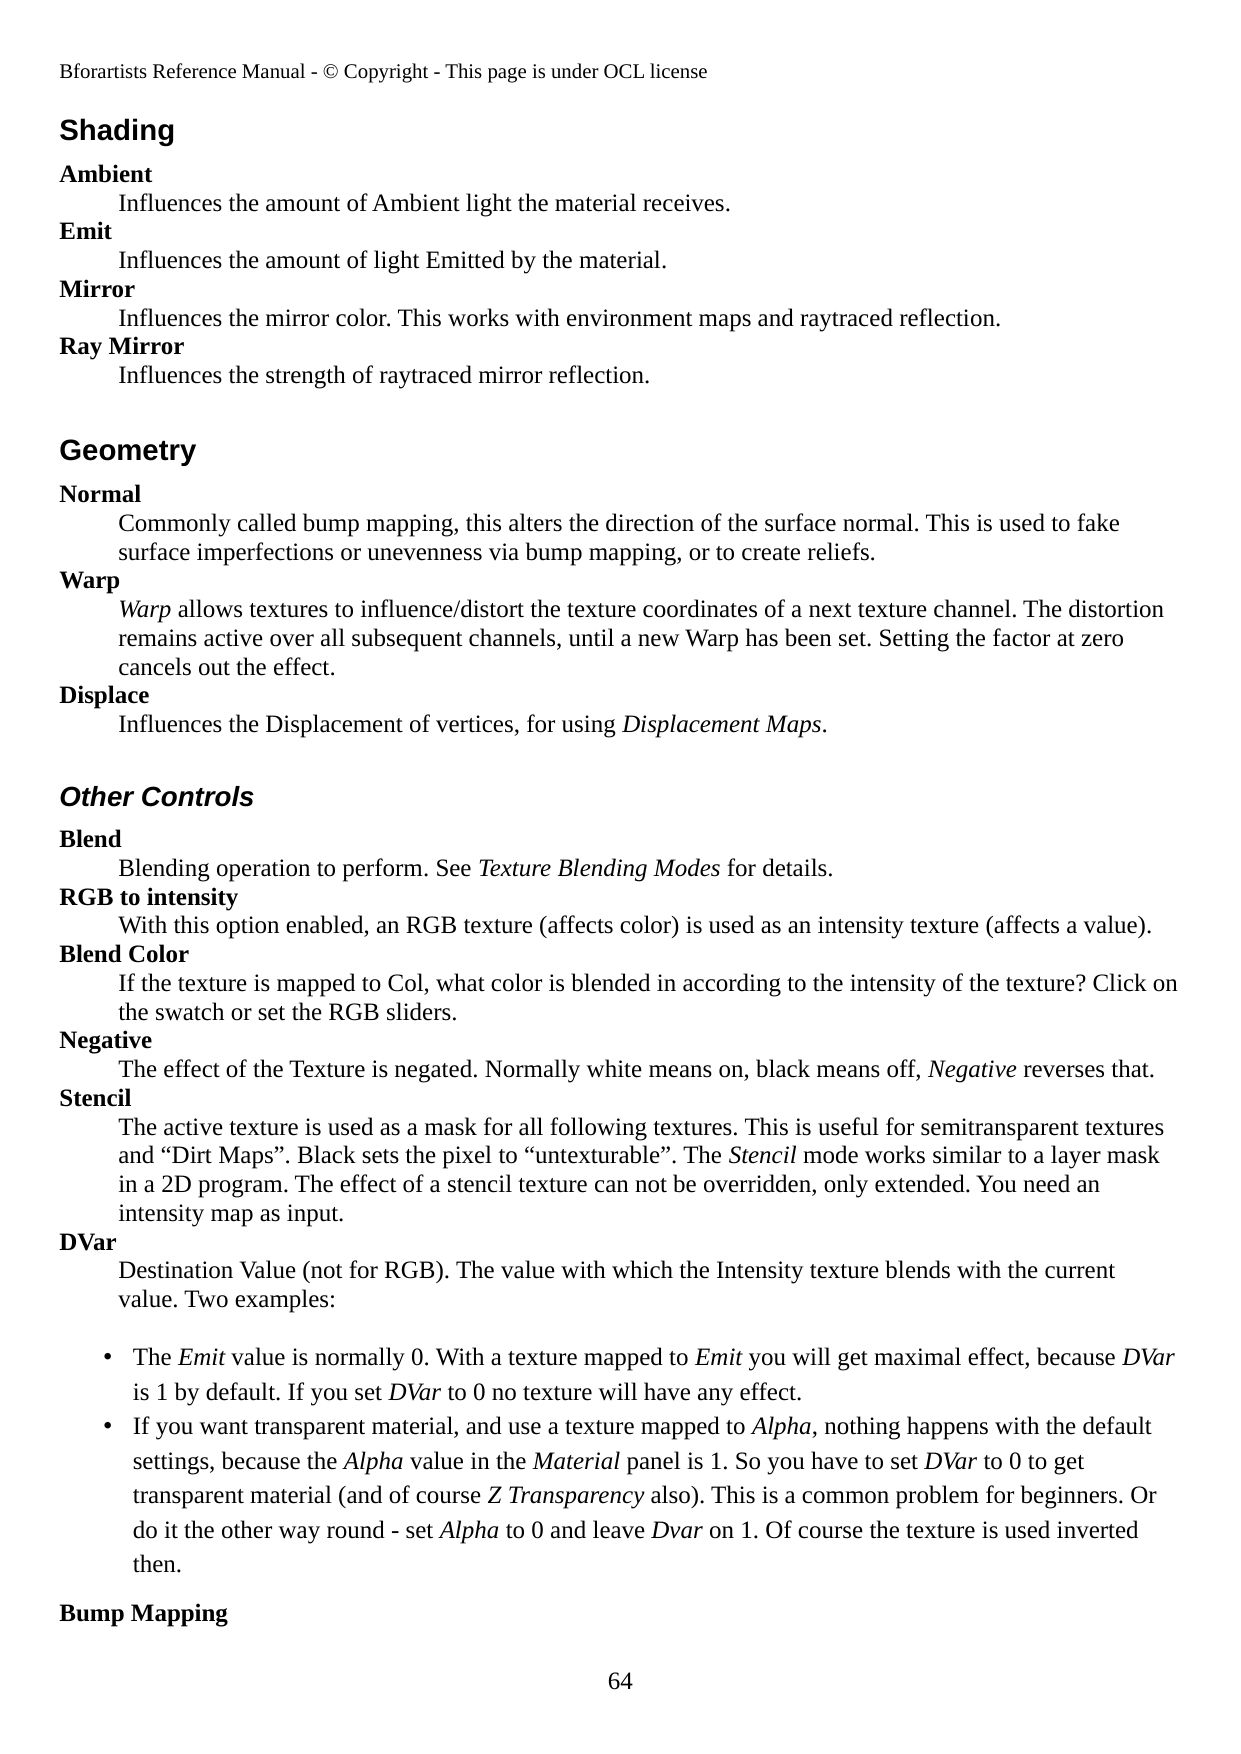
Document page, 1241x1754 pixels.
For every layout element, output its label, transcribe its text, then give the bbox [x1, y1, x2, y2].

subtitle RGB to intensity [59, 882, 1181, 911]
subtitle Negative [59, 1026, 1181, 1054]
list Influences the amount of Ambient light the material receives. [118, 188, 1181, 216]
subtitle Geometry [59, 433, 1181, 467]
list Influences the Displacement of vertices, for using Displacement Maps. [118, 709, 1181, 738]
list Commonly called bump mapping, this alters the direction of the surface normal. This is used to fake surface imperfections or unevenness via bump mapping, or to create reliefs. [118, 508, 1181, 565]
subtitle Emit [59, 216, 1181, 245]
subtitle Blend [59, 824, 1181, 853]
list Destination Value (not for RGB). The value with which the Intensity texture blends with the current value. Two examples: [118, 1256, 1181, 1313]
list Influences the strength of raytraced mirror reflection. [118, 360, 1181, 389]
subtitle DVar [59, 1227, 1181, 1256]
subtitle Stencil [59, 1083, 1181, 1112]
list Blending operation to perform. See Texture Blending Modes for details. [118, 853, 1181, 882]
list With this option enabled, an RGB texture (affects color) is used as an intensity texture (affects a value). [118, 911, 1181, 939]
subtitle Ray Mirror [59, 331, 1181, 360]
list Influences the mirror color. This works with environment maps and raytraced reflection. [118, 303, 1181, 331]
list The Emit value is normally 0. With a texture mapped to Emit you will get maximal effect, because DVar is 1 by default. If you set DVar to 0 no texture will have any effect. [103, 1342, 1181, 1406]
subtitle Shading [59, 113, 1181, 146]
subtitle Displace [59, 680, 1181, 709]
list If the texture is mapped to Col, what color is blended in according to the intensity of the texture? Click on the swatch or set the RGB sliders. [118, 968, 1181, 1026]
list Influences the amount of light Emitted by the material. [118, 245, 1181, 274]
subtitle Mirror [59, 274, 1181, 303]
list The effect of the Texture is negated. Normally white means on, black means off, Negative reverses that. [118, 1054, 1181, 1083]
subtitle Ambient [59, 159, 1181, 188]
list If you want transparent material, and use a texture mapped to Alpha, nothing happens with the default settings, because the Alpha value in the Material panel is 1. So you have to set DVar to 0 to get transparent material (and of course Z Transparency also). This is a common problem for beginners. Or do it the other way round - set Alpha to 0 and leave Dvar on 1. Of course the texture is used inverted then. [103, 1411, 1181, 1578]
subtitle Other Controls [59, 780, 1181, 812]
subtitle Bump Mapping [59, 1598, 1181, 1627]
subtitle Warp [59, 565, 1181, 594]
subtitle Blend Color [59, 939, 1181, 968]
list Warp allows textures to influence/distort the texture coordinates of a next texture channel. The distortion remains active over all subsequent channels, until a new Warp has been set. Setting the factor at zero cancels out the effect. [118, 594, 1181, 680]
subtitle Normal [59, 479, 1181, 508]
list The active texture is used as a mask for all following textures. This is useful for semitransparent textures and “Dirt Maps”. Black sets the pixel to “untexturable”. The Stencil mode works similar to a layer mask in a 2D program. The effect of a stencil texture can not be overridden, only extended. You need an intensity map as input. [118, 1112, 1181, 1227]
